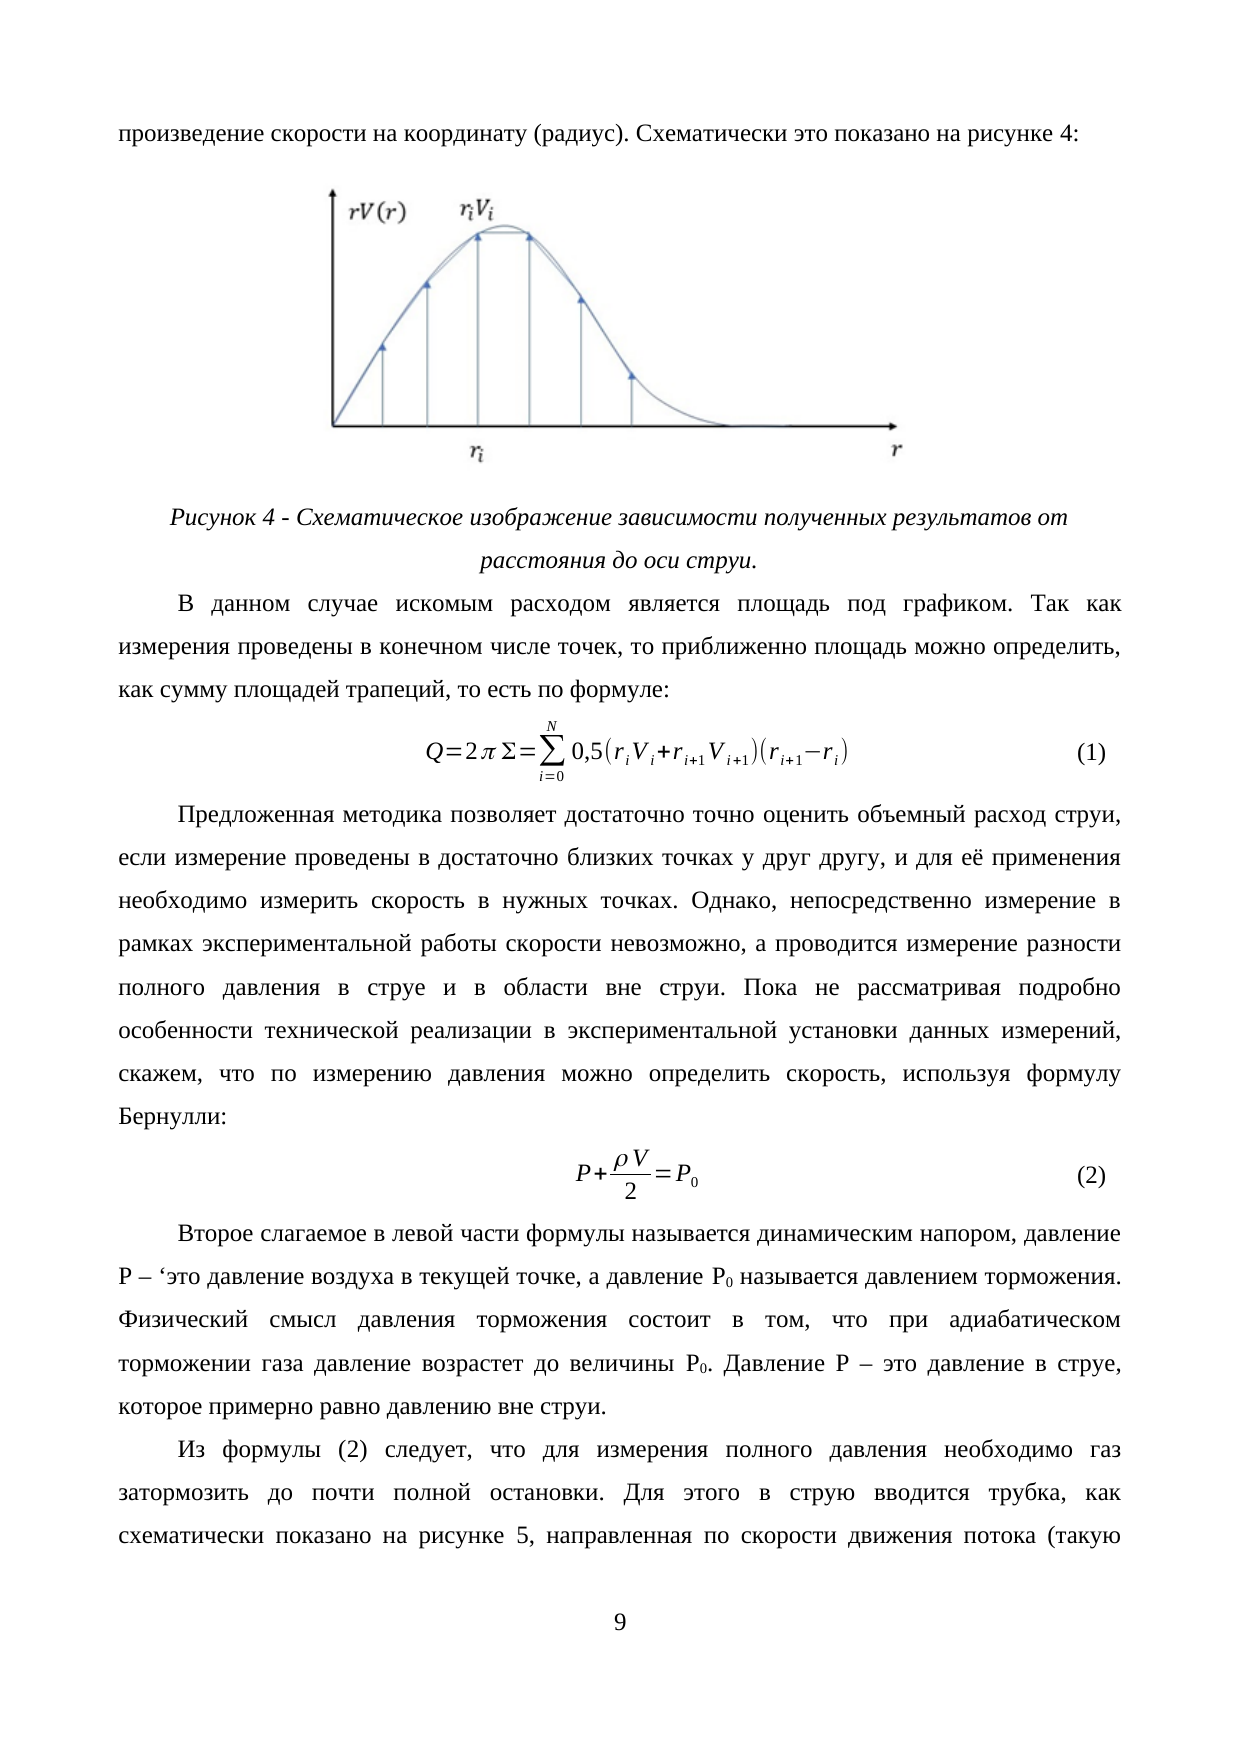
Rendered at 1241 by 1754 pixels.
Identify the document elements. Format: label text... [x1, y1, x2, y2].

text Второе слагаемое в левой части формулы называется динамическим напором, давление P – ‘это давление воздуха в текущей точке, а давление P0 называется давлением торможения. Физический смысл давления торможения состоит в том, что при адиабатическом торможении газа давление возрастет до величины P0. Давление P – это давление в струе, которое примерно равно давлению вне струи. [118, 1218, 1122, 1419]
text (1) [118, 717, 1122, 785]
picture [310, 161, 930, 488]
text В данном случае искомым расходом является площадь под графиком. Так как измерения проведены в конечном числе точек, то приближенно площадь можно определить, как сумму площадей трапеций, то есть по формуле: [118, 588, 1122, 703]
text произведение скорости на координату (радиус). Схематически это показано на рисунке 4: [118, 118, 1122, 147]
text Предложенная методика позволяет достаточно точно оценить объемный расход струи, если измерение проведены в достаточно близких точках у друг другу, и для её применения необходимо измерить скорость в нужных точках. Однако, непосредственно измерение в рамках экспериментальной работы скорости невозможно, а проводится измерение разности полного давления в струе и в области вне струи. Пока не рассматривая подробно особенности технической реализации в экспериментальной установки данных измерений, скажем, что по измерению давления можно определить скорость, используя формулу Бернулли: [118, 799, 1122, 1130]
text (2) [118, 1144, 1122, 1204]
text Рисунок 4 - Схематическое изображение зависимости полученных результатов от расстояния до оси струи. [118, 502, 1122, 574]
text Из формулы (2) следует, что для измерения полного давления необходимо газ затормозить до почти полной остановки. Для этого в струю вводится трубка, как схематически показано на рисунке 5, направленная по скорости движения потока (такую [118, 1434, 1122, 1549]
